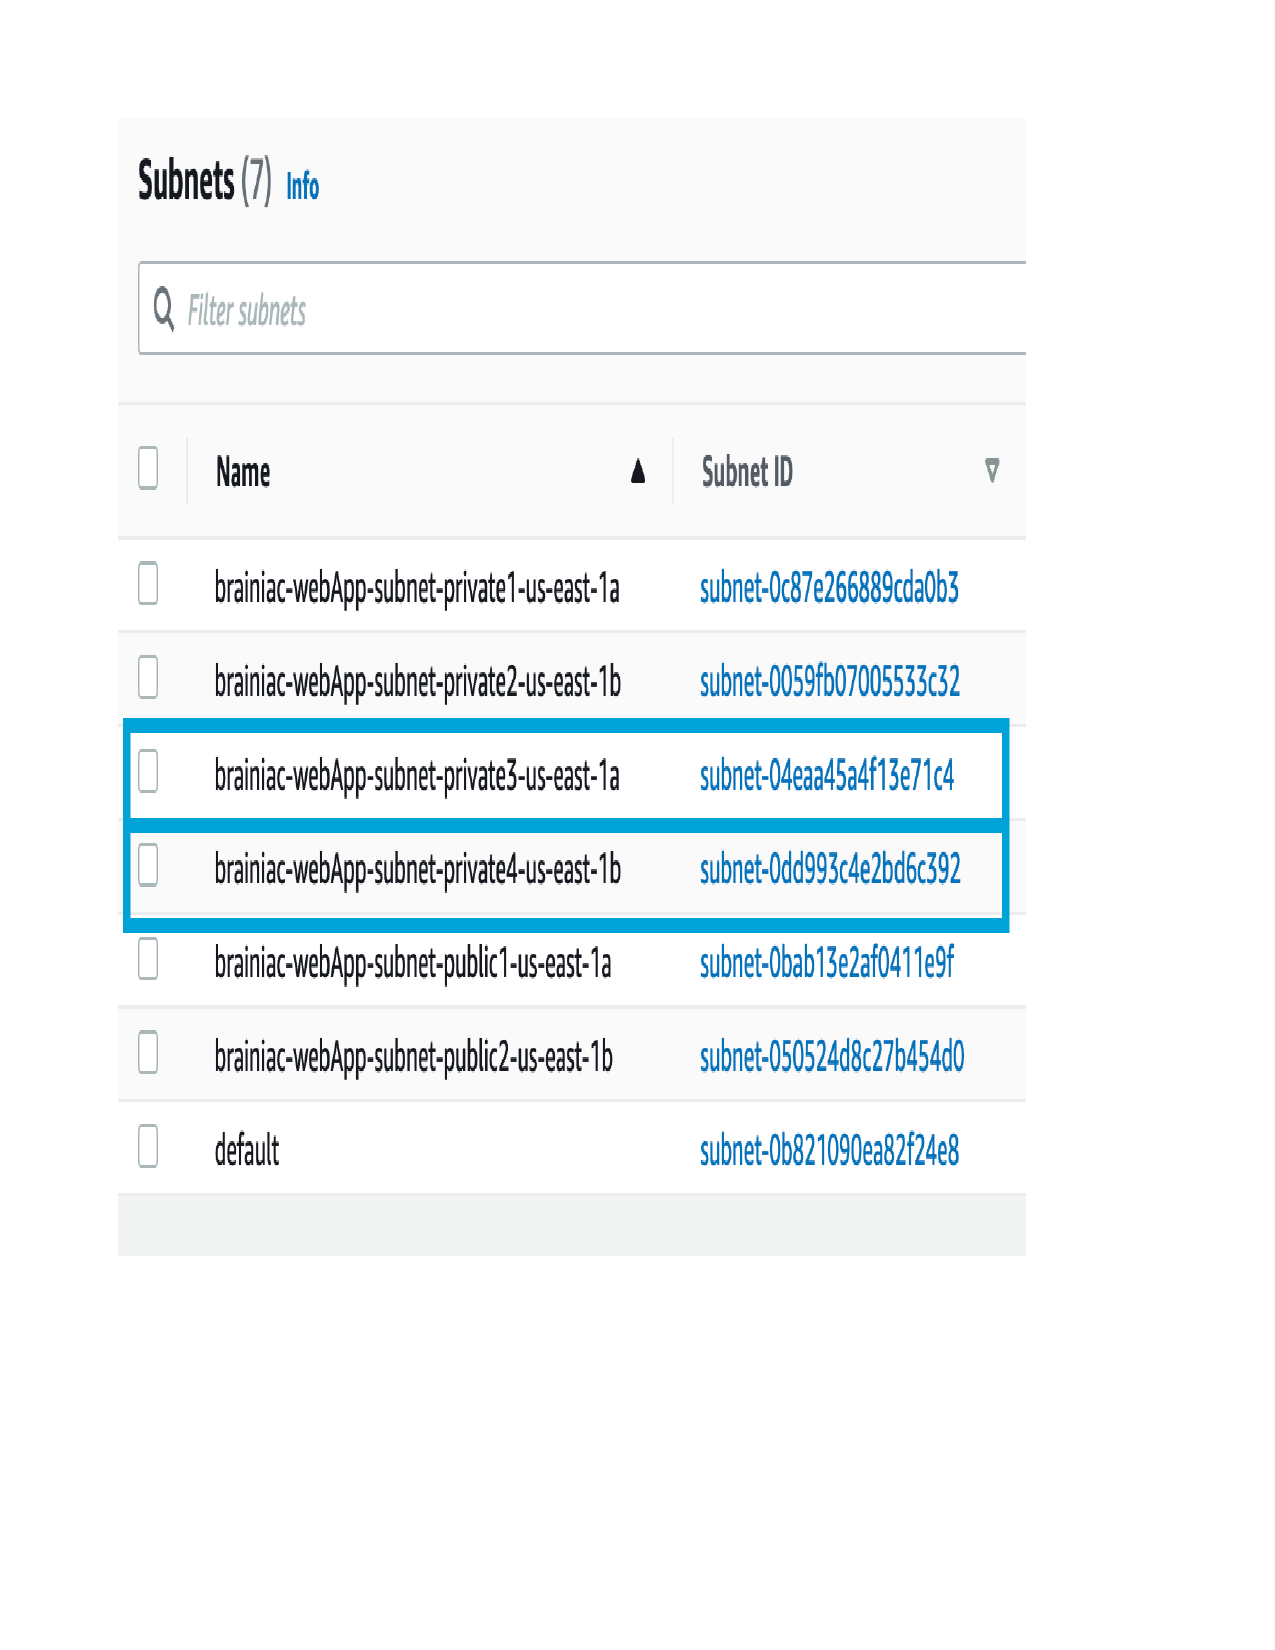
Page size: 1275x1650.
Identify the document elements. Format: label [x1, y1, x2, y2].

picture [118, 118, 1026, 1256]
